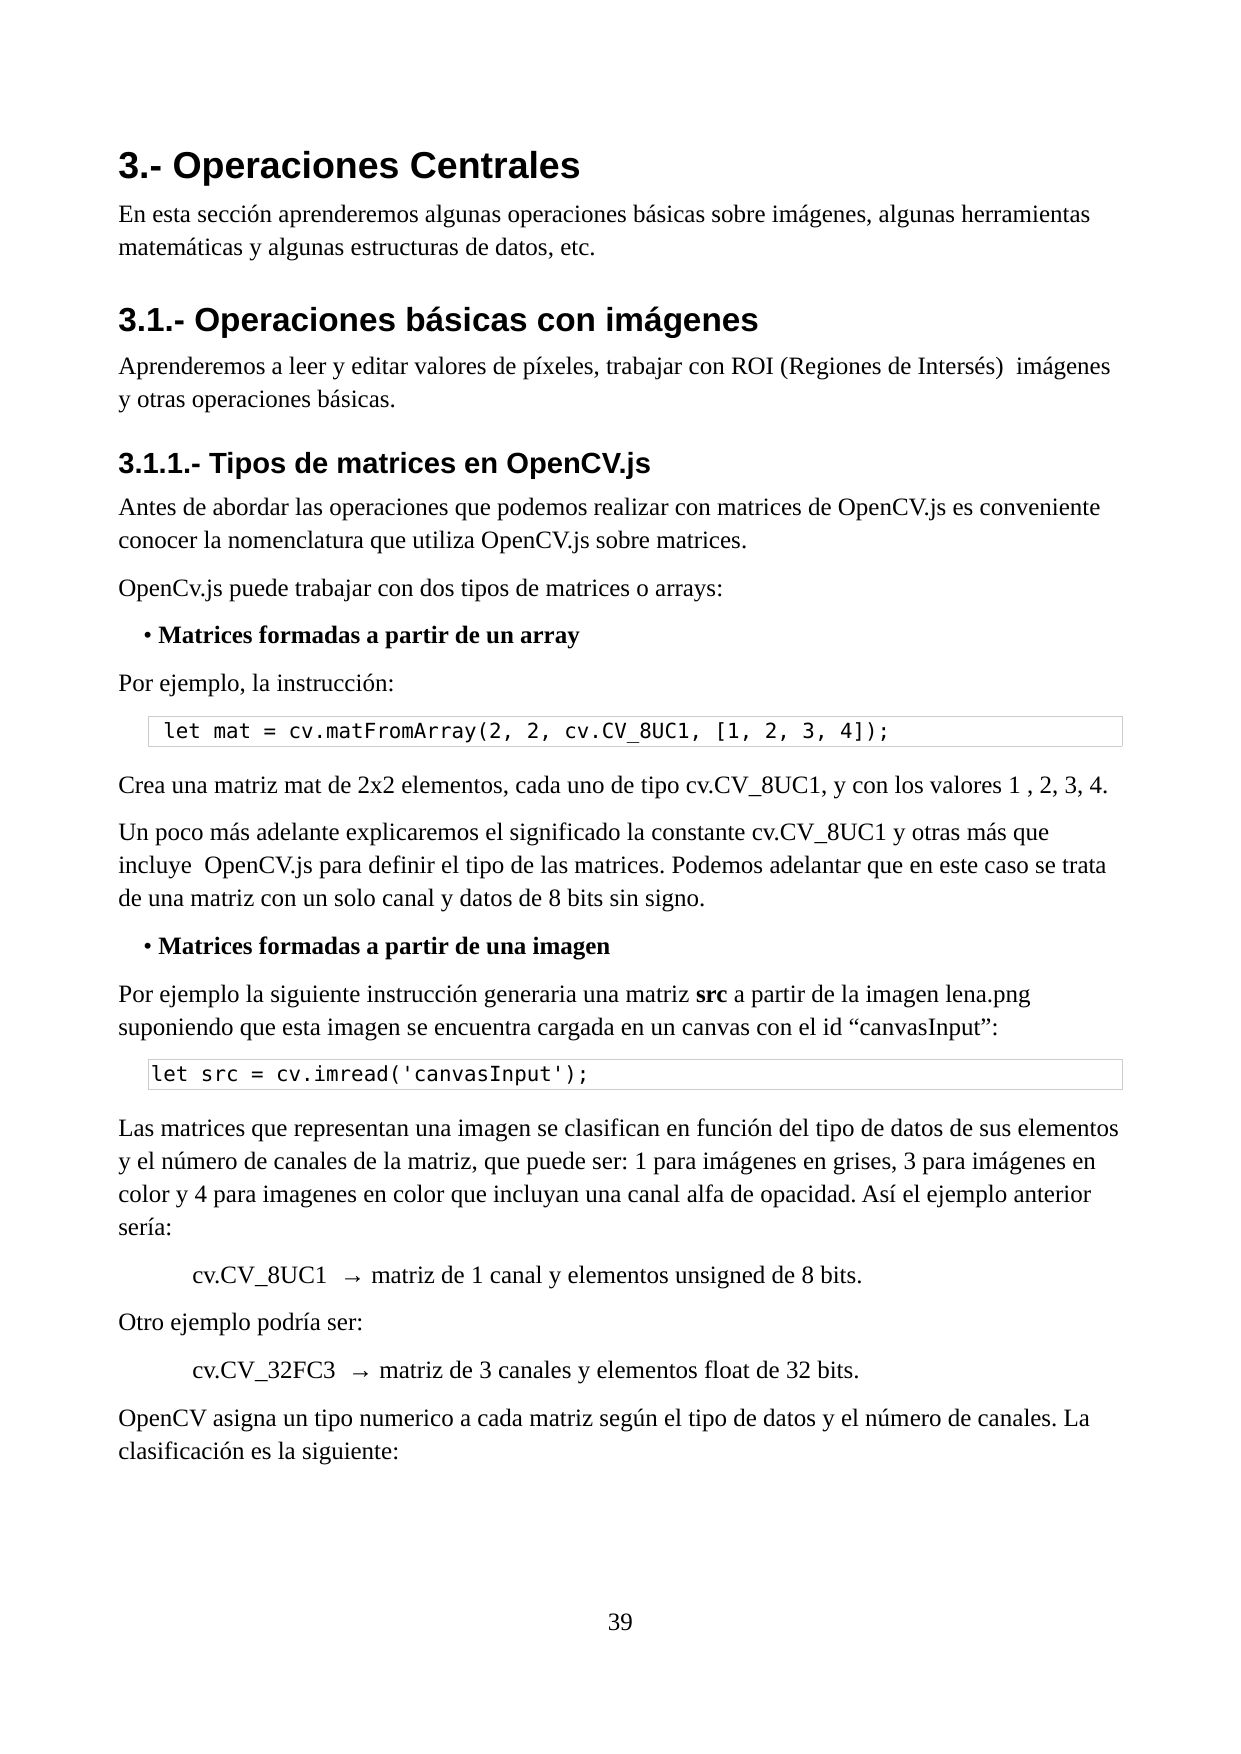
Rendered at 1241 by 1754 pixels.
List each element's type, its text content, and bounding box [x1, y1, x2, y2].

text Un poco más adelante explicaremos el significado la constante cv.CV_8UC1 y otras más que incluye OpenCV.js para definir el tipo de las matrices. Podemos adelantar que en este caso se trata de una matriz con un solo canal y datos de 8 bits sin signo. [118, 817, 1122, 912]
text let src = cv.imread('canvasInput'); [149, 1060, 1122, 1089]
text En esta sección aprenderemos algunas operaciones básicas sobre imágenes, algunas herramientas matemáticas y algunas estructuras de datos, etc. [118, 199, 1122, 261]
text Las matrices que representan una imagen se clasifican en función del tipo de datos de sus elementos y el número de canales de la matriz, que puede ser: 1 para imágenes en grises, 3 para imágenes en color y 4 para imagenes en color que incluyan una canal alfa de opacidad. Así el ejemplo anterior sería: [118, 1113, 1122, 1241]
text Otro ejemplo podría ser: [118, 1307, 1122, 1336]
text • Matrices formadas a partir de una imagen [118, 931, 1122, 960]
text Por ejemplo, la instrucción: [118, 668, 1122, 697]
text Por ejemplo la siguiente instrucción generaria una matriz src a partir de la imagen lena.png suponiendo que esta imagen se encuentra cargada en un canvas con el id “canvasInput”: [118, 979, 1122, 1040]
text let mat = cv.matFromArray(2, 2, cv.CV_8UC1, [1, 2, 3, 4]); [149, 717, 1122, 746]
subtitle Tipos de matrices en OpenCV.js [118, 446, 1122, 480]
text Aprenderemos a leer y editar valores de píxeles, trabajar con ROI (Regiones de Intersés) imágenes y otras operaciones básicas. [118, 351, 1122, 413]
text cv.CV_32FC3 → matriz de 3 canales y elementos float de 32 bits. [118, 1355, 1122, 1384]
text Antes de abordar las operaciones que podemos realizar con matrices de OpenCV.js es conveniente conocer la nomenclatura que utiliza OpenCV.js sobre matrices. [118, 492, 1122, 554]
text • Matrices formadas a partir de un array [118, 621, 1122, 649]
text Crea una matriz mat de 2x2 elementos, cada uno de tipo cv.CV_8UC1, y con los valores 1 , 2, 3, 4. [118, 770, 1122, 798]
text OpenCV asigna un tipo numerico a cada matriz según el tipo de datos y el número de canales. La clasificación es la siguiente: [118, 1403, 1122, 1464]
text cv.CV_8UC1 → matriz de 1 canal y elementos unsigned de 8 bits. [118, 1260, 1122, 1289]
subtitle Operaciones Centrales [118, 143, 1122, 186]
subtitle Operaciones básicas con imágenes [118, 300, 1122, 339]
text OpenCv.js puede trabajar con dos tipos de matrices o arrays: [118, 573, 1122, 602]
